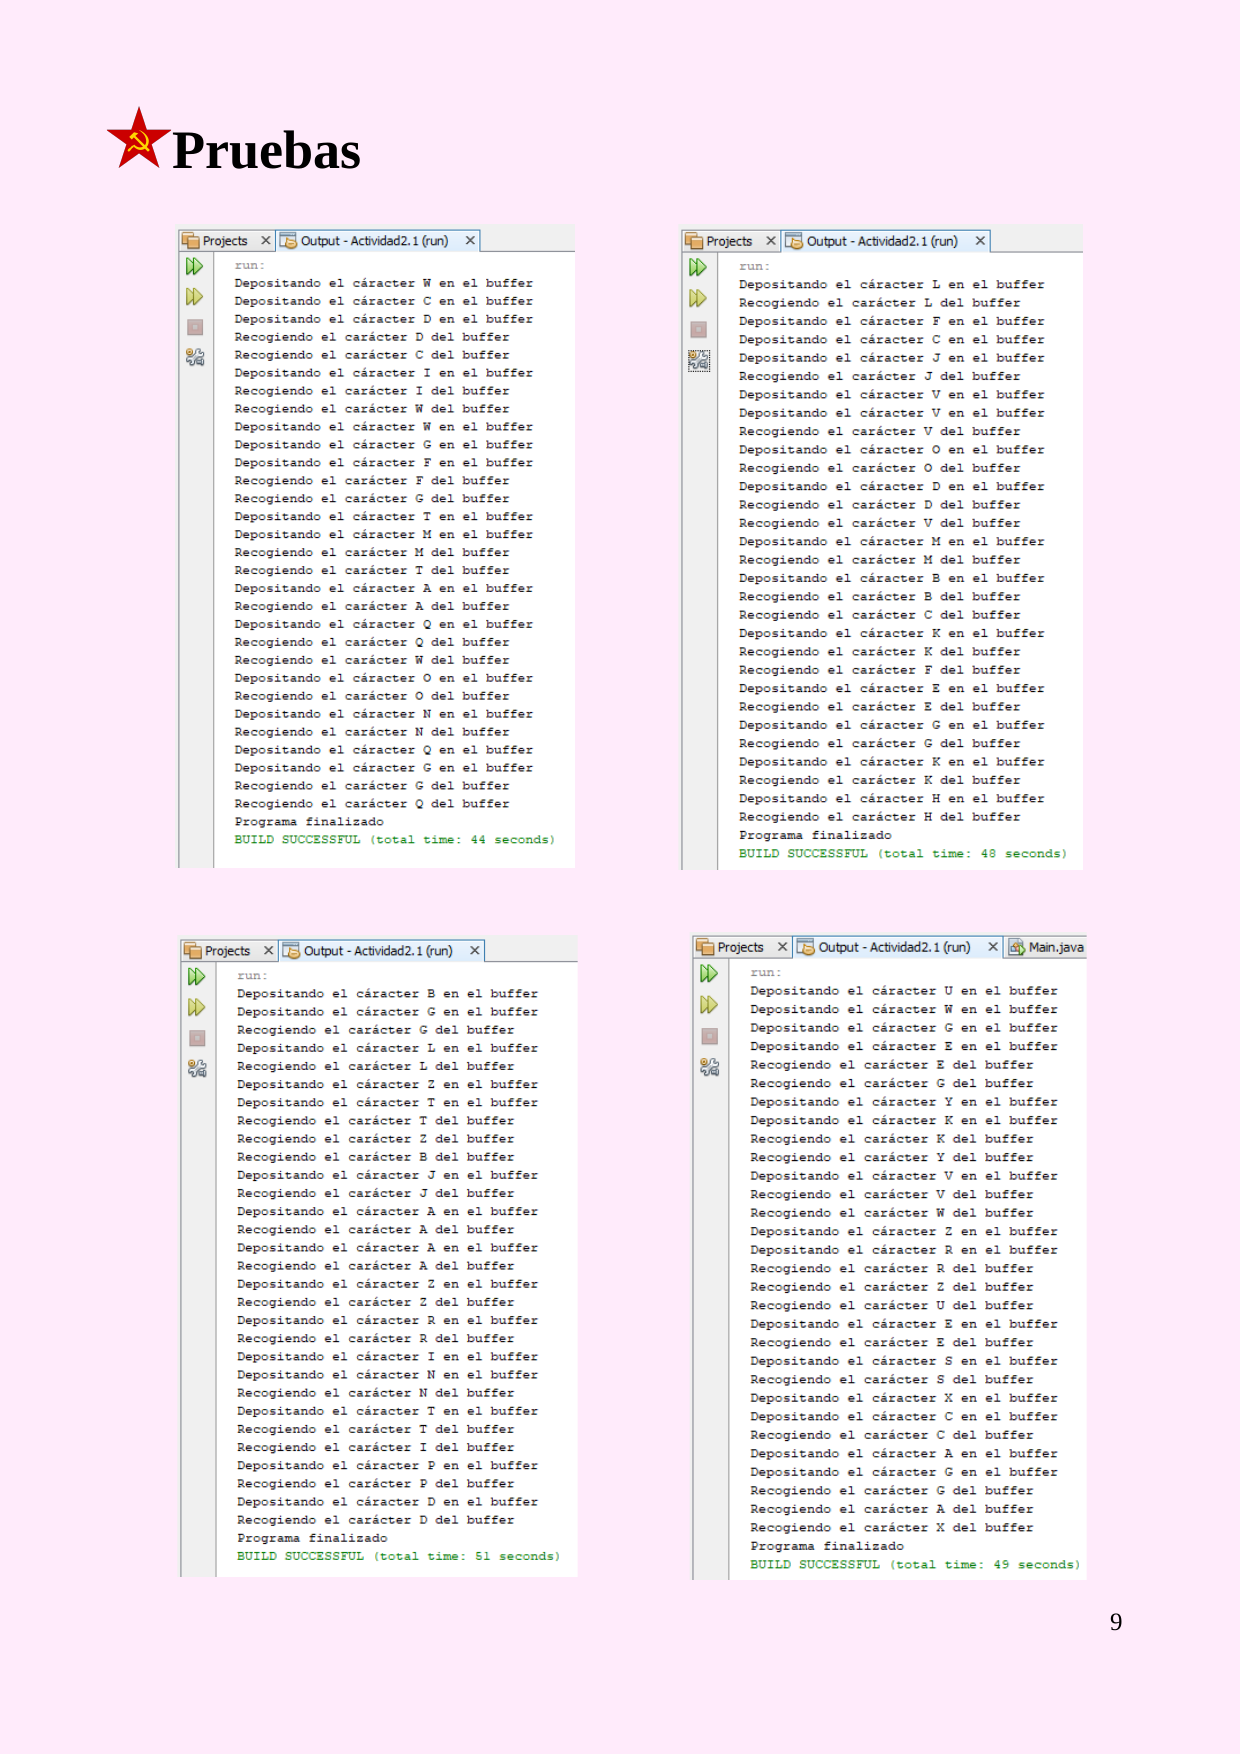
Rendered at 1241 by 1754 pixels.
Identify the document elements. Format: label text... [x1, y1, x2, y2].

picture [177, 935, 578, 1577]
picture [106, 106, 172, 168]
text Pruebas [118, 118, 1122, 180]
picture [689, 932, 1087, 1580]
picture [175, 224, 575, 868]
picture [678, 224, 1083, 870]
